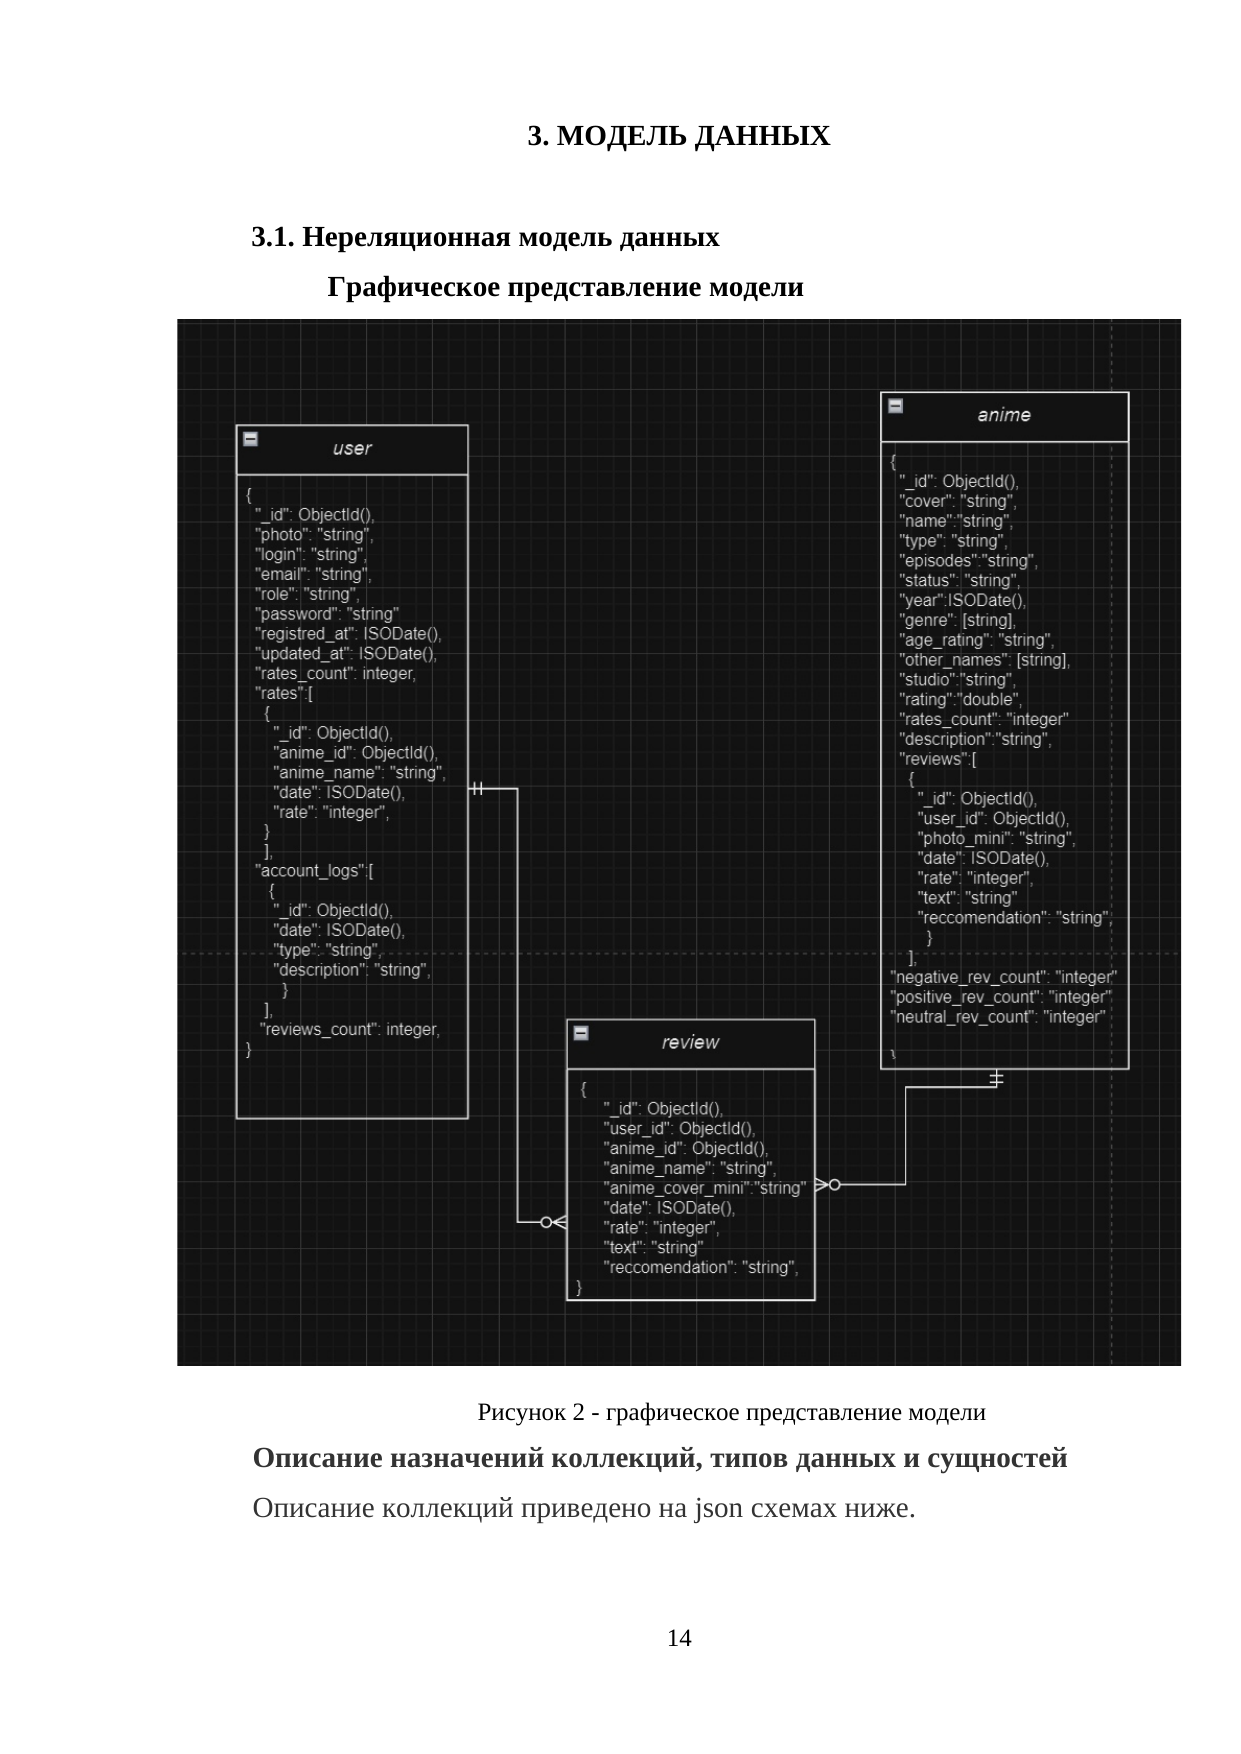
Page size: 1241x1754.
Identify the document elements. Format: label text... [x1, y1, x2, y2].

text Графическое представление модели [177, 269, 1181, 303]
picture [177, 319, 1182, 1366]
text Описание назначений коллекций, типов данных и сущностей [177, 1440, 1181, 1474]
text Описание коллекций приведено на json схемах ниже. [177, 1491, 1181, 1524]
text 3. МОДЕЛЬ ДАННЫХ [177, 118, 1181, 152]
text 3.1. Нереляционная модель данных [177, 219, 1181, 252]
text Рисунок 2 - графическое представление модели [177, 1366, 1181, 1426]
